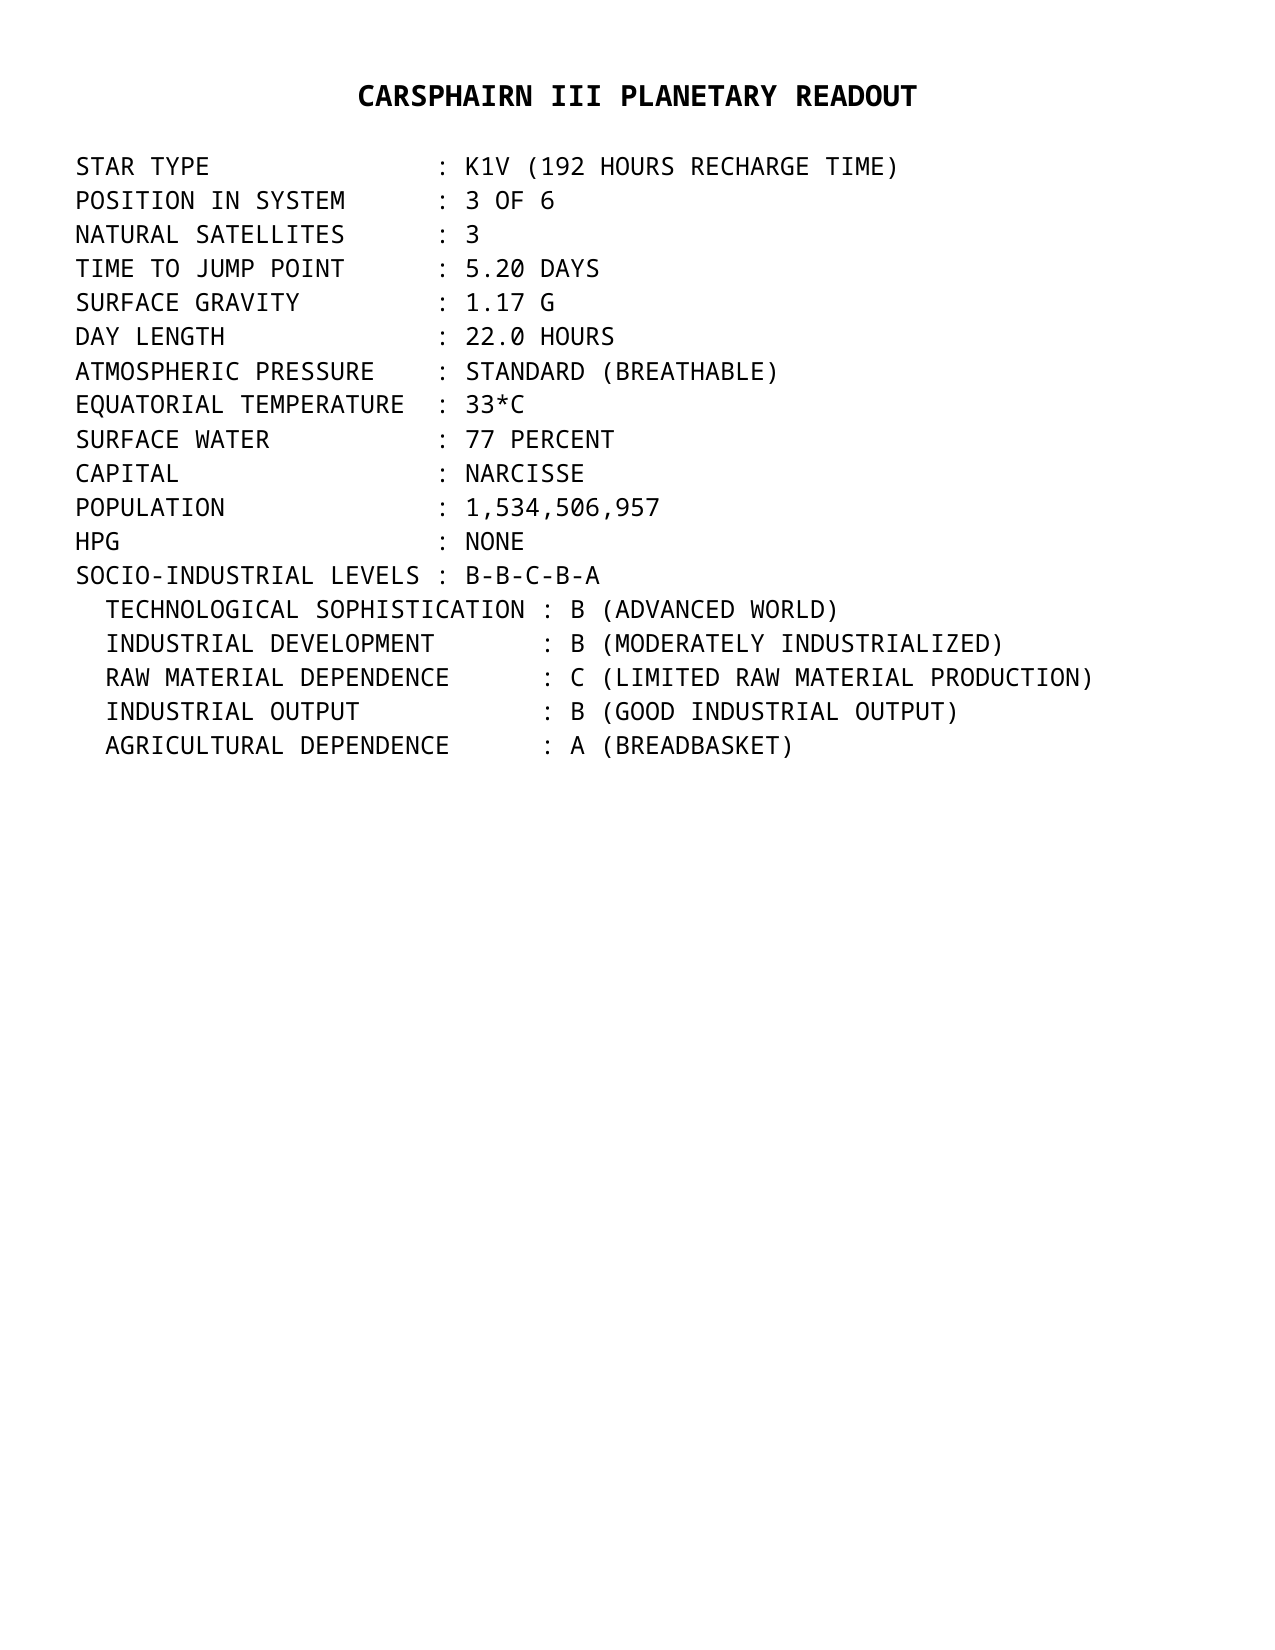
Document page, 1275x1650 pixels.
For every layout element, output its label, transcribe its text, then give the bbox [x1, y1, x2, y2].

text INDUSTRIAL OUTPUT : B (GOOD INDUSTRIAL OUTPUT) [75, 694, 1200, 728]
text TECHNOLOGICAL SOPHISTICATION : B (ADVANCED WORLD) [75, 592, 1200, 626]
subtitle CARSPHAIRN III PLANETARY READOUT [75, 75, 1200, 115]
text INDUSTRIAL DEVELOPMENT : B (MODERATELY INDUSTRIALIZED) [75, 626, 1200, 660]
text ATMOSPHERIC PRESSURE : STANDARD (BREATHABLE) [75, 353, 1200, 387]
text HPG : NONE [75, 523, 1200, 557]
text AGRICULTURAL DEPENDENCE : A (BREADBASKET) [75, 728, 1200, 762]
text NATURAL SATELLITES : 3 [75, 217, 1200, 251]
text POPULATION : 1,534,506,957 [75, 489, 1200, 523]
text SOCIO-INDUSTRIAL LEVELS : B-B-C-B-A [75, 557, 1200, 592]
text EQUATORIAL TEMPERATURE : 33*C [75, 387, 1200, 421]
text SURFACE GRAVITY : 1.17 G [75, 285, 1200, 319]
text SURFACE WATER : 77 PERCENT [75, 421, 1200, 455]
text RAW MATERIAL DEPENDENCE : C (LIMITED RAW MATERIAL PRODUCTION) [75, 660, 1200, 694]
text TIME TO JUMP POINT : 5.20 DAYS [75, 251, 1200, 285]
text STAR TYPE : K1V (192 HOURS RECHARGE TIME) POSITION IN SYSTEM : 3 OF 6 [75, 149, 1200, 217]
text CAPITAL : NARCISSE [75, 455, 1200, 489]
text DAY LENGTH : 22.0 HOURS [75, 319, 1200, 353]
